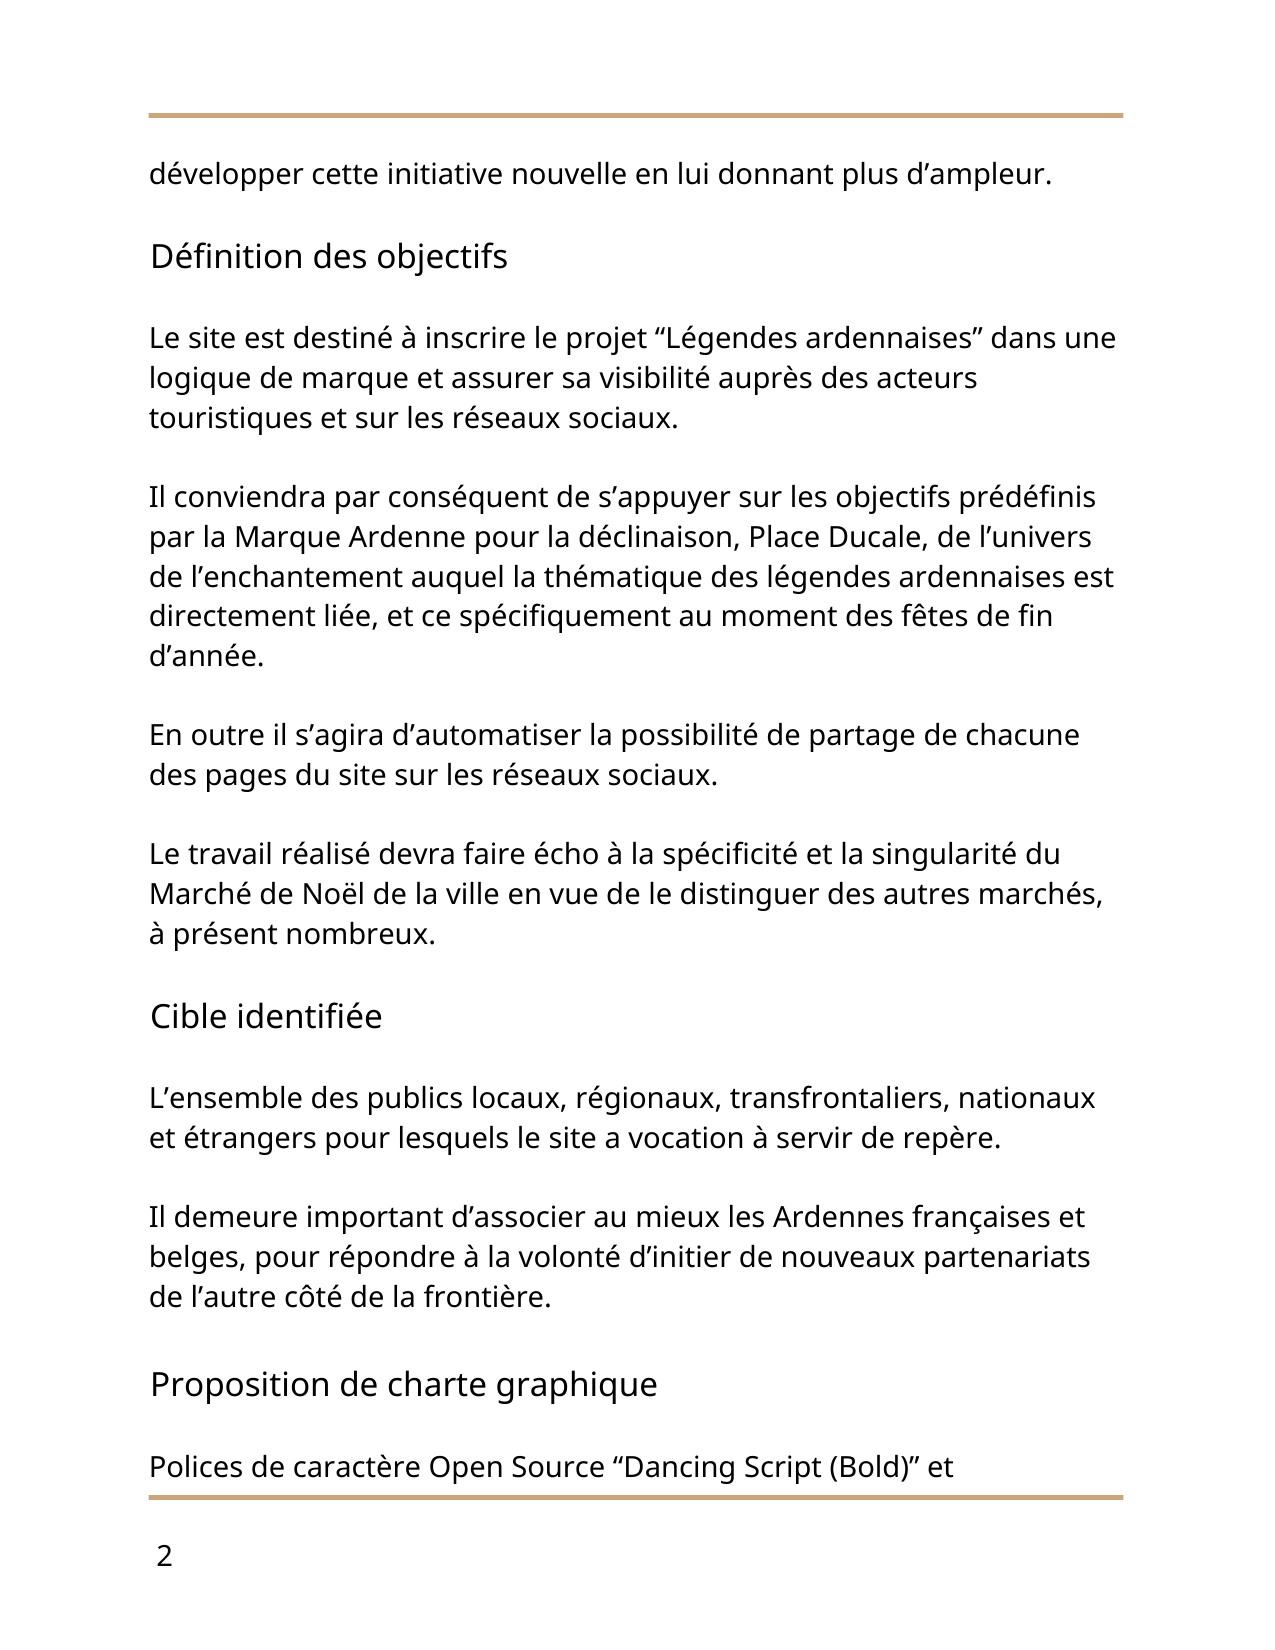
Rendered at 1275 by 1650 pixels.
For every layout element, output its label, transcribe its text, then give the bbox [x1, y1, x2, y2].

text Il conviendra par conséquent de s’appuyer sur les objectifs prédéfinis par la Marque Ardenne pour la déclinaison, Place Ducale, de l’univers de l’enchantement auquel la thématique des légendes ardennaises est directement liée, et ce spécifiquement au moment des fêtes de fin d’année. [148, 476, 1125, 675]
text Le travail réalisé devra faire écho à la spécificité et la singularité du Marché de Noël de la ville en vue de le distinguer des autres marchés, à présent nombreux. [148, 834, 1125, 953]
text L’ensemble des publics locaux, régionaux, transfrontaliers, nationaux et étrangers pour lesquels le site a vocation à servir de repère. [148, 1077, 1125, 1157]
subtitle Cible identifiée [150, 992, 1125, 1038]
text En outre il s’agira d’automatiser la possibilité de partage de chacune des pages du site sur les réseaux sociaux. [148, 714, 1125, 794]
picture [148, 1495, 1124, 1500]
subtitle Proposition de charte graphique [150, 1361, 1125, 1406]
text Il demeure important d’associer au mieux les Ardennes françaises et belges, pour répondre à la volonté d’initier de nouveaux partenariats de l’autre côté de la frontière. [148, 1197, 1125, 1316]
text Le site est destiné à inscrire le projet “Légendes ardennaises” dans une logique de marque et assurer sa visibilité auprès des acteurs touristiques et sur les réseaux sociaux. [148, 318, 1125, 437]
text développer cette initiative nouvelle en lui donnant plus d’ampleur. [148, 153, 1125, 193]
picture [148, 113, 1124, 118]
text Polices de caractère Open Source “Dancing Script (Bold)” et [148, 1446, 1125, 1486]
subtitle Définition des objectifs [150, 233, 1125, 278]
